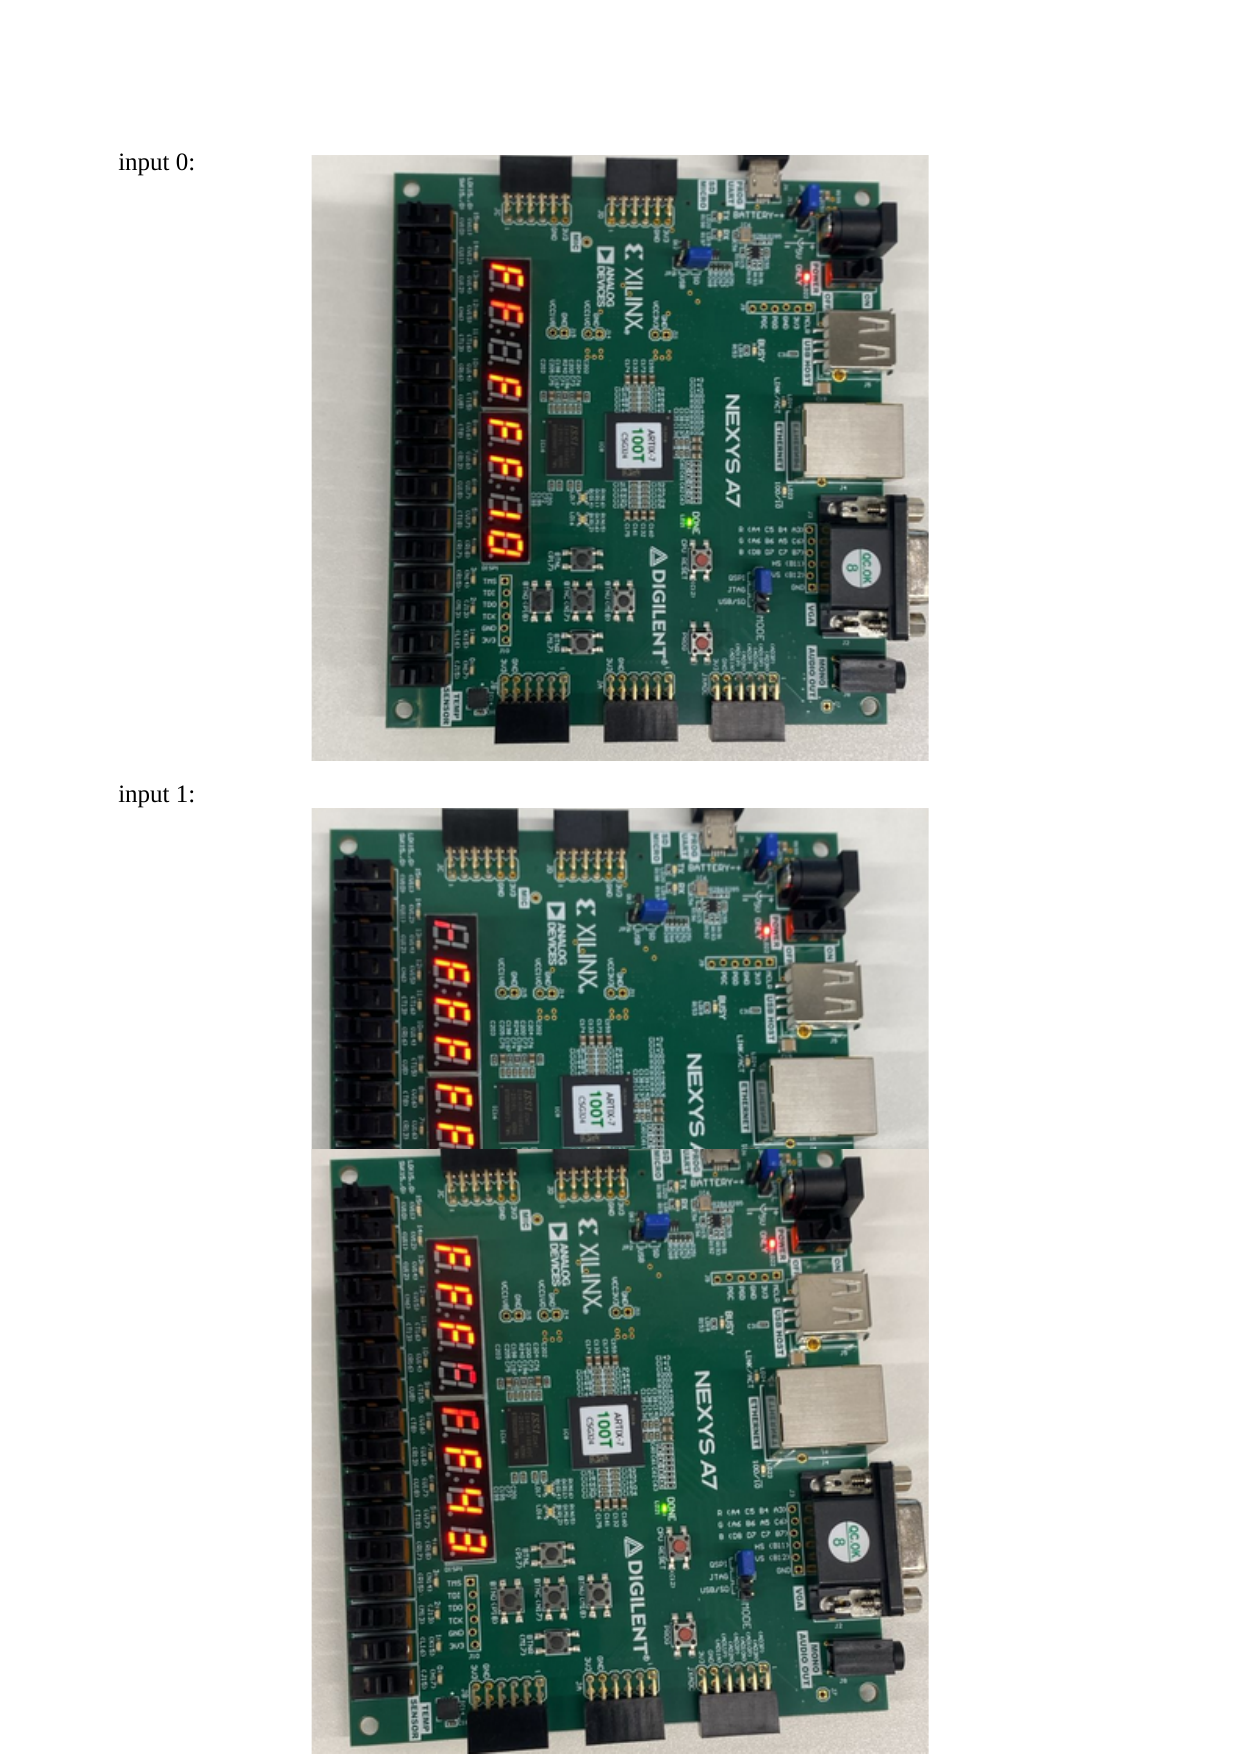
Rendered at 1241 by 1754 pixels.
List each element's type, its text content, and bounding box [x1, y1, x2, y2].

text input 1: [118, 779, 1122, 808]
picture [311, 808, 929, 1754]
picture [311, 155, 929, 761]
text input 0: [118, 147, 1122, 176]
